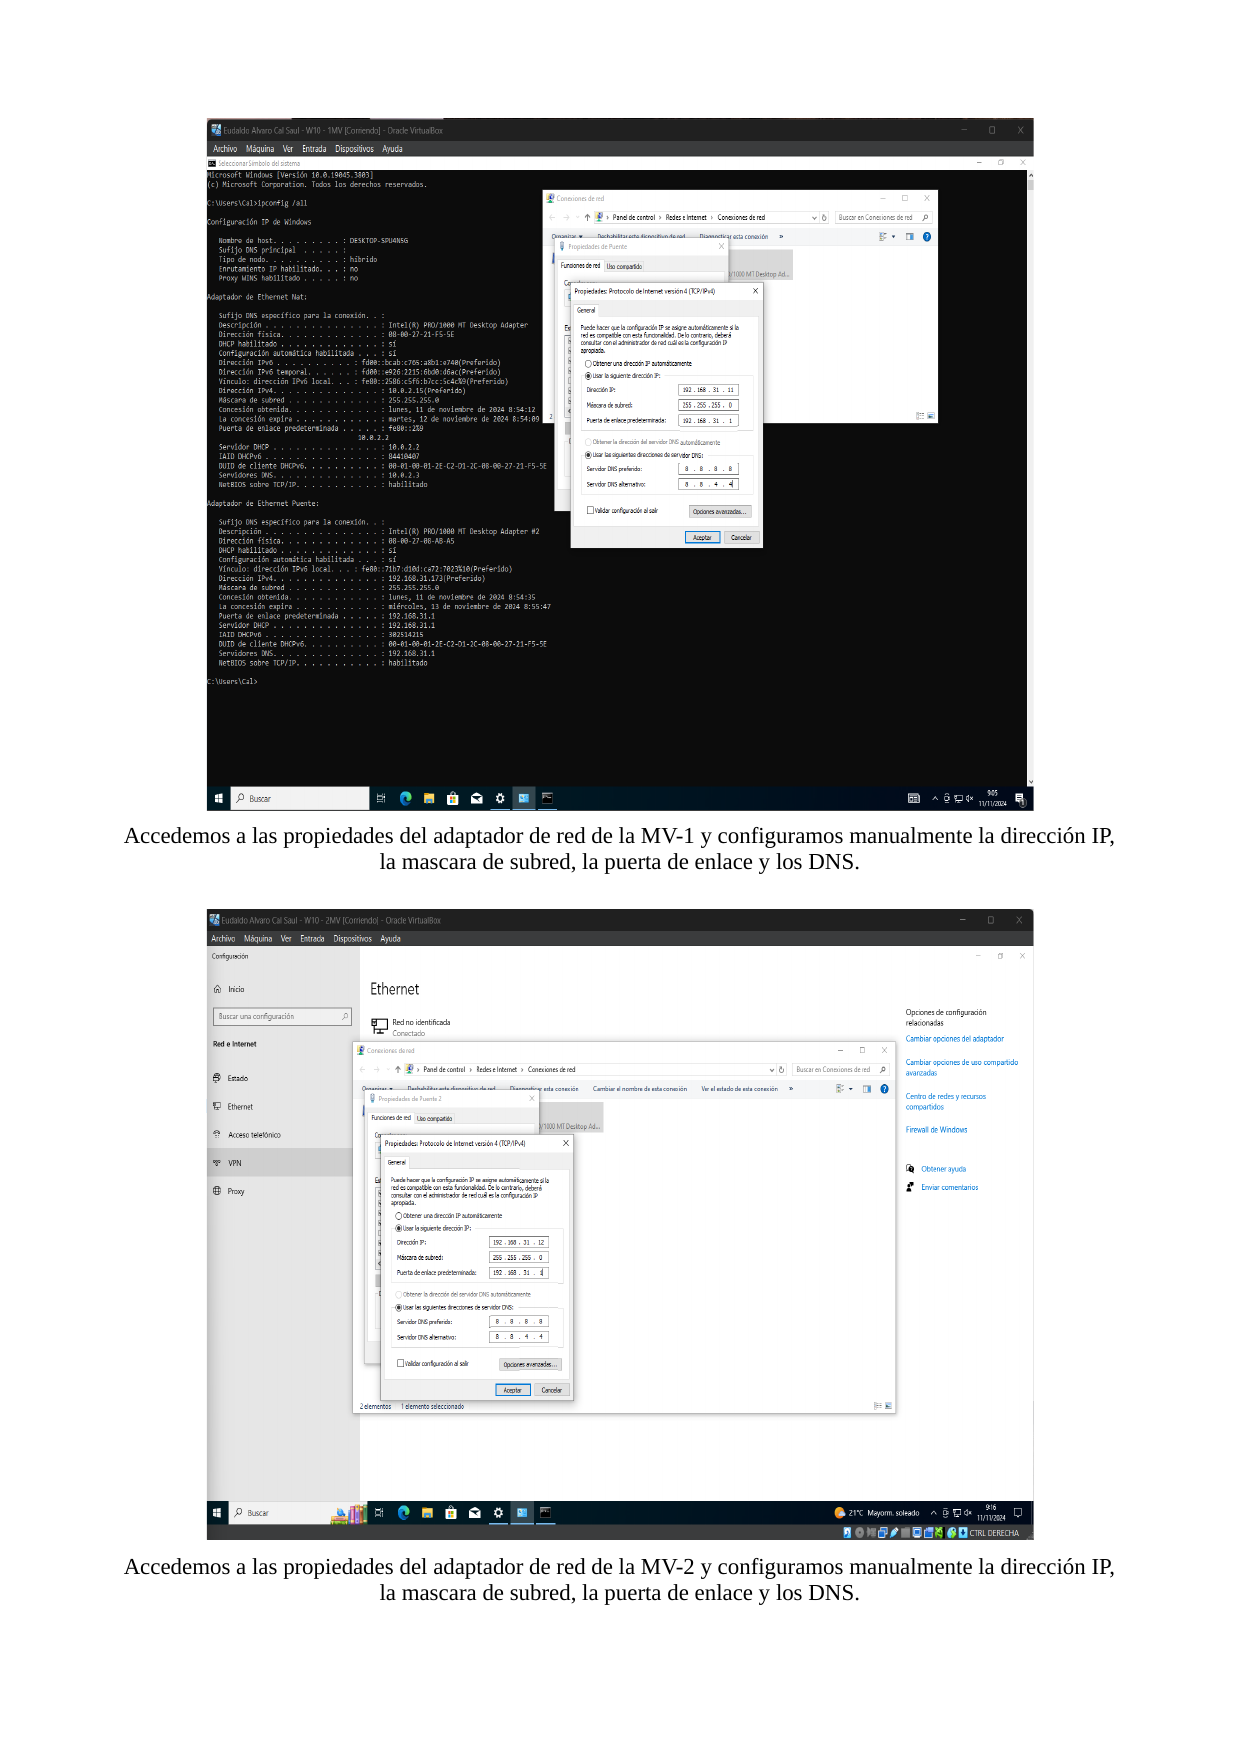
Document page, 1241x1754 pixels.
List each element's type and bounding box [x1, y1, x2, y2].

picture [206, 118, 1034, 811]
picture [206, 909, 1034, 1540]
